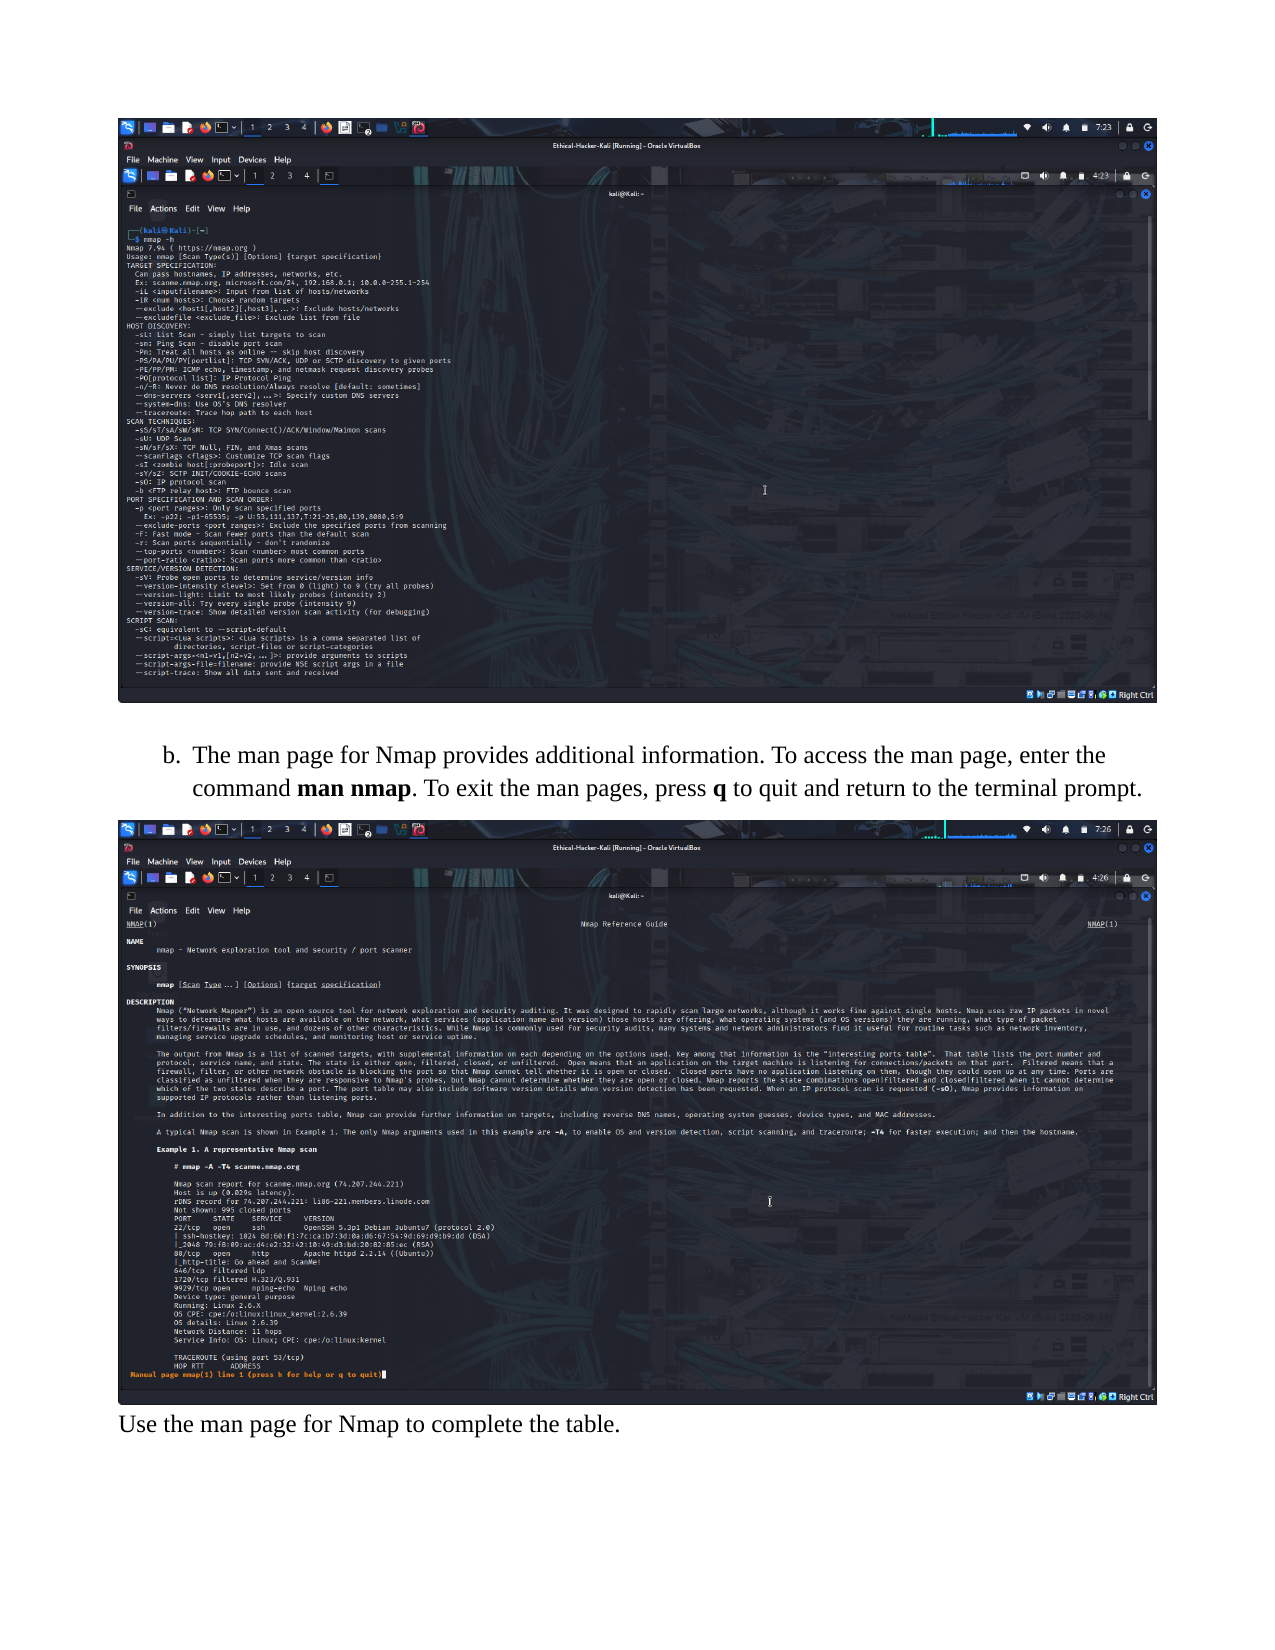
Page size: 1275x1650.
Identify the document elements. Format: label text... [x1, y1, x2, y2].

picture [118, 118, 1157, 703]
picture [118, 820, 1157, 1405]
list The man page for Nmap provides additional information. To access the man page, enter the command man nmap. To exit the man pages, press q to quit and return to the terminal prompt. [162, 740, 1157, 801]
text Use the man page for Nmap to complete the table. [118, 1405, 1157, 1438]
